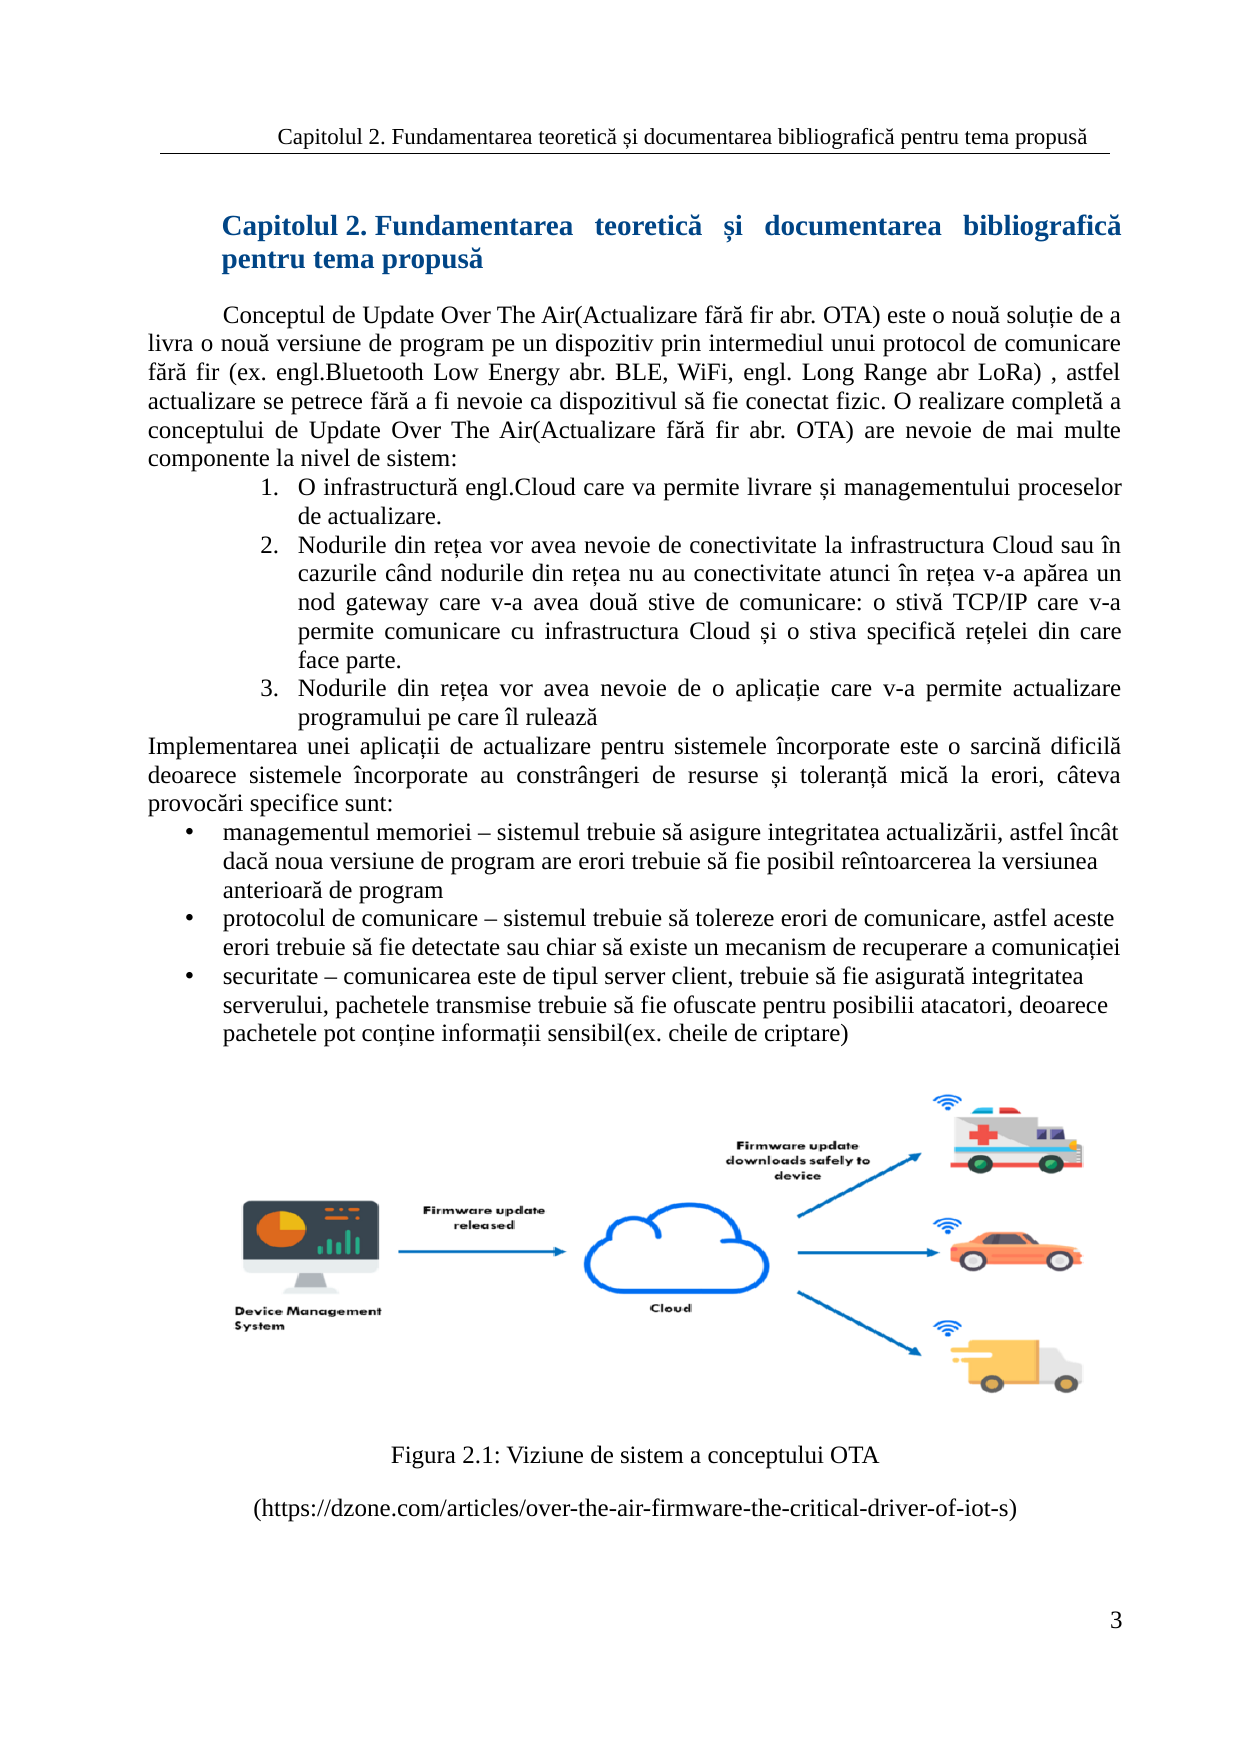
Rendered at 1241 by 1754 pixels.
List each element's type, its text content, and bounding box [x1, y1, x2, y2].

list Nodurile din rețea vor avea nevoie de o aplicație care v-a permite actualizare programului pe care îl rulează [260, 673, 1122, 731]
list Nodurile din rețea vor avea nevoie de conectivitate la infrastructura Cloud sau în cazurile când nodurile din rețea nu au conectivitate atunci în rețea v-a apărea un nod gateway care v-a avea două stive de comunicare: o stivă TCP/IP care v-a permite comunicare cu infrastructura Cloud și o stiva specifică rețelei din care face parte. [260, 530, 1122, 673]
text Conceptul de Update Over The Air(Actualizare fără fir abr. OTA) este o nouă soluție de a livra o nouă versiune de program pe un dispozitiv prin intermediul unui protocol de comunicare fără fir (ex. engl.Bluetooth Low Energy abr. BLE, WiFi, engl. Long Range abr LoRa) , astfel actualizare se petrece fără a fi nevoie ca dispozitivul să fie conectat fizic. O realizare completă a conceptului de Update Over The Air(Actualizare fără fir abr. OTA) are nevoie de mai multe componente la nivel de sistem: [148, 300, 1122, 472]
list Figura 2.1: Viziune de sistem a conceptului OTA [155, 1417, 1115, 1469]
list securitate – comunicarea este de tipul server client, trebuie să fie asigurată integritatea serverului, pachetele transmise trebuie să fie ofuscate pentru posibilii atacatori, deoarece pachetele pot conține informații sensibil(ex. cheile de criptare) [185, 961, 1122, 1047]
subtitle Fundamentarea teoretică și documentarea bibliografică pentru tema propusă [221, 208, 1122, 275]
text Implementarea unei aplicații de actualizare pentru sistemele încorporate este o sarcină dificilă deoarece sistemele încorporate au constrângeri de resurse și toleranță mică la erori, câteva provocări specifice sunt: [148, 731, 1122, 817]
list protocolul de comunicare – sistemul trebuie să tolereze erori de comunicare, astfel aceste erori trebuie să fie detectate sau chiar să existe un mecanism de recuperare a comunicației [185, 903, 1122, 961]
list [155, 1469, 1115, 1493]
picture [154, 1059, 1116, 1417]
list (https://dzone.com/articles/over-the-air-firmware-the-critical-driver-of-iot-s) [155, 1493, 1115, 1522]
list managementul memoriei – sistemul trebuie să asigure integritatea actualizării, astfel încât dacă noua versiune de program are erori trebuie să fie posibil reîntoarcerea la versiunea anterioară de program [185, 817, 1122, 903]
list O infrastructură engl.Cloud care va permite livrare și managementului proceselor de actualizare. [260, 472, 1122, 530]
